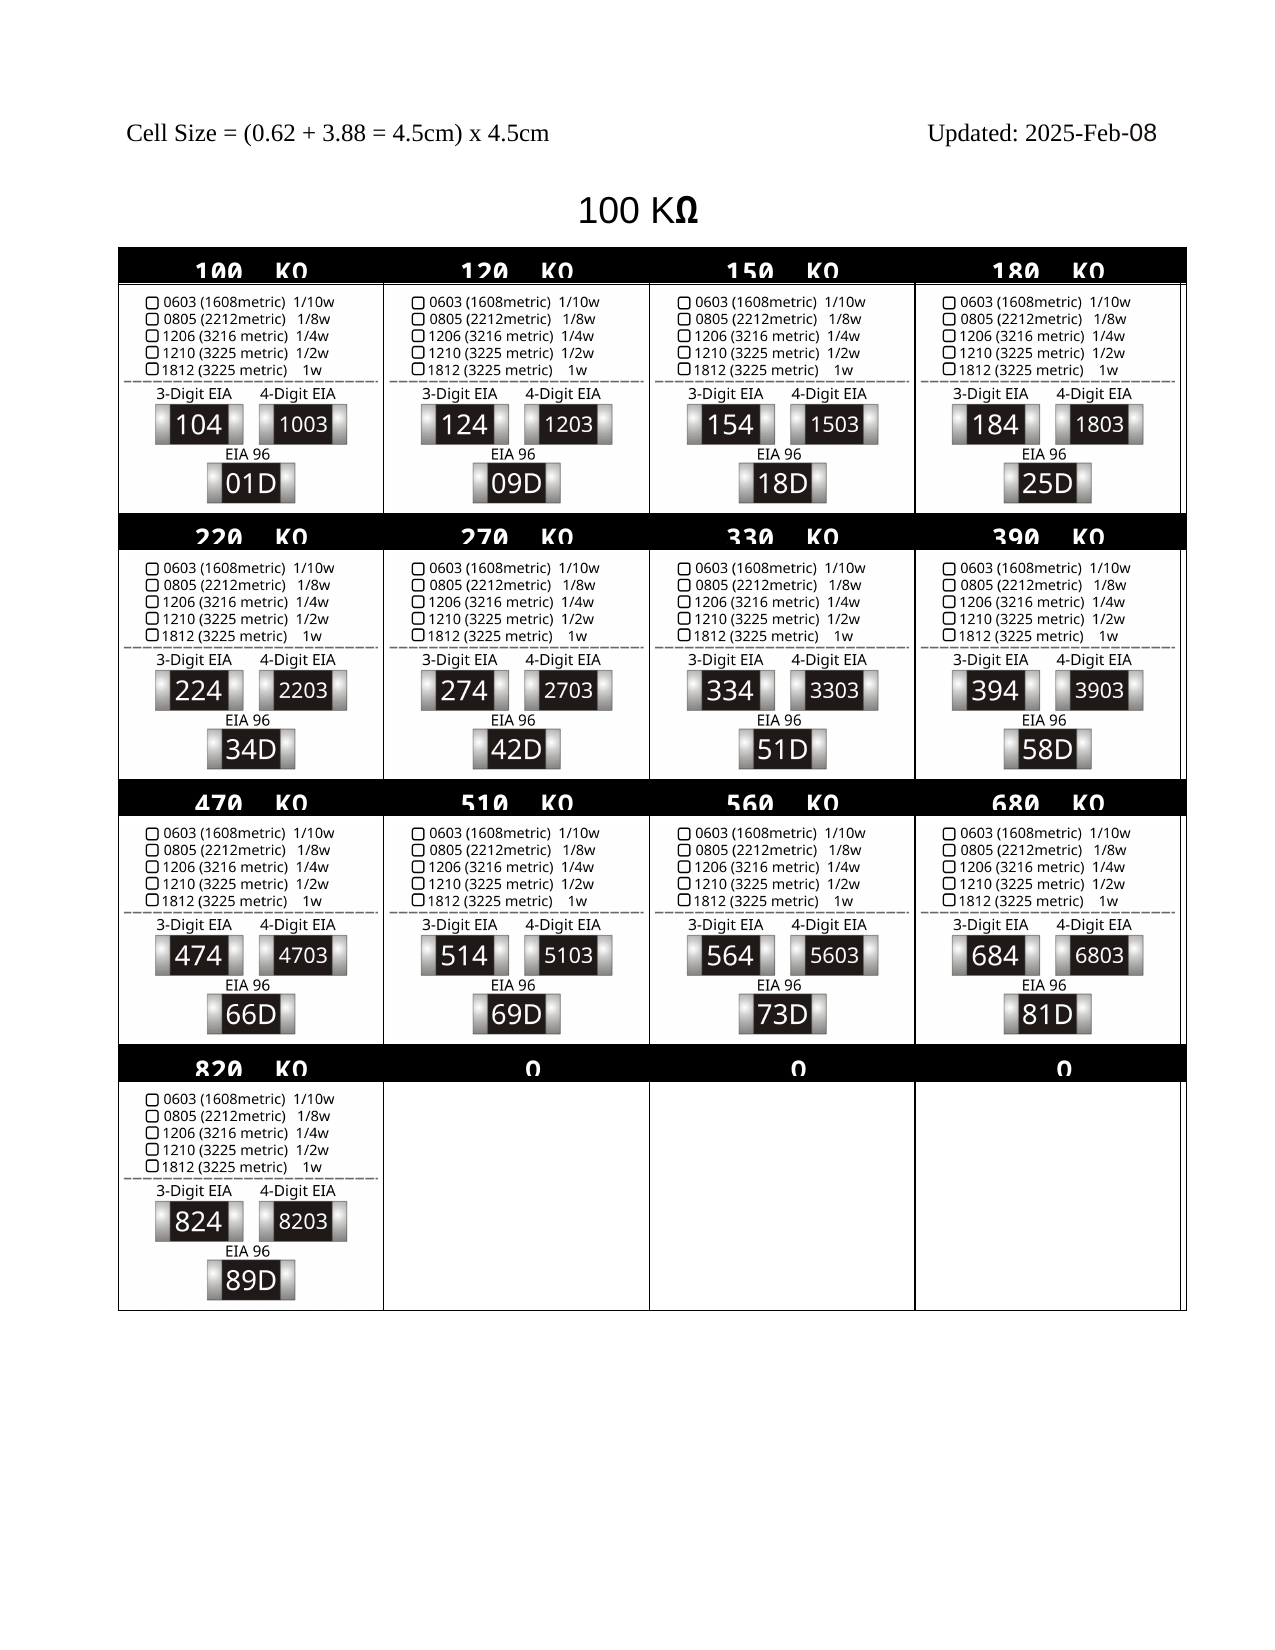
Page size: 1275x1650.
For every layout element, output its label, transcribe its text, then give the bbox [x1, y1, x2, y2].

subtitle 100 KΩ [118, 183, 1157, 234]
table_cell [1181, 514, 1186, 549]
table_cell [916, 1082, 1180, 1310]
table_cell [384, 285, 649, 513]
picture [123, 556, 378, 776]
picture [920, 556, 1175, 776]
table_cell Ω [916, 1045, 1180, 1081]
table_cell [119, 550, 383, 778]
table_cell [119, 816, 383, 1044]
picture [920, 822, 1175, 1041]
table_cell [1181, 550, 1186, 778]
table_cell 220 KΩ [119, 514, 383, 549]
table_cell 270 KΩ [384, 514, 649, 549]
table_cell [119, 1082, 383, 1310]
table_cell 390 KΩ [916, 514, 1180, 549]
table_cell [916, 816, 1180, 1044]
table_header 150 KΩ [650, 248, 914, 283]
table_cell [384, 1082, 649, 1310]
table_cell 820 KΩ [119, 1045, 383, 1081]
table_cell [1181, 285, 1186, 513]
table_cell [384, 816, 649, 1044]
picture [655, 556, 910, 776]
table_cell 560 KΩ [650, 780, 914, 815]
table_cell [1181, 1045, 1186, 1081]
table_cell [1181, 1082, 1186, 1310]
table_cell 680 KΩ [916, 780, 1180, 815]
picture [655, 822, 910, 1041]
table_cell Ω [384, 1045, 649, 1081]
table_cell [650, 285, 914, 513]
picture [655, 290, 910, 510]
picture [123, 1087, 378, 1307]
table_header 120 KΩ [384, 248, 649, 283]
table_cell [119, 285, 383, 513]
picture [123, 822, 378, 1041]
picture [389, 822, 644, 1041]
picture [389, 556, 644, 776]
table_cell [1181, 780, 1186, 815]
table_cell 330 KΩ [650, 514, 914, 549]
picture [920, 290, 1175, 510]
table_cell [384, 550, 649, 778]
table_header 180 KΩ [916, 248, 1180, 283]
picture [389, 290, 644, 510]
table_cell [650, 550, 914, 778]
table_cell [1181, 816, 1186, 1044]
table_cell [650, 816, 914, 1044]
table_cell [650, 1082, 914, 1310]
table_cell [916, 285, 1180, 513]
picture [123, 290, 378, 510]
table_cell 470 KΩ [119, 780, 383, 815]
table_cell [916, 550, 1180, 778]
table_header [1181, 248, 1186, 283]
table_cell Ω [650, 1045, 914, 1081]
table_header 100 KΩ [119, 248, 383, 283]
table_cell 510 KΩ [384, 780, 649, 815]
